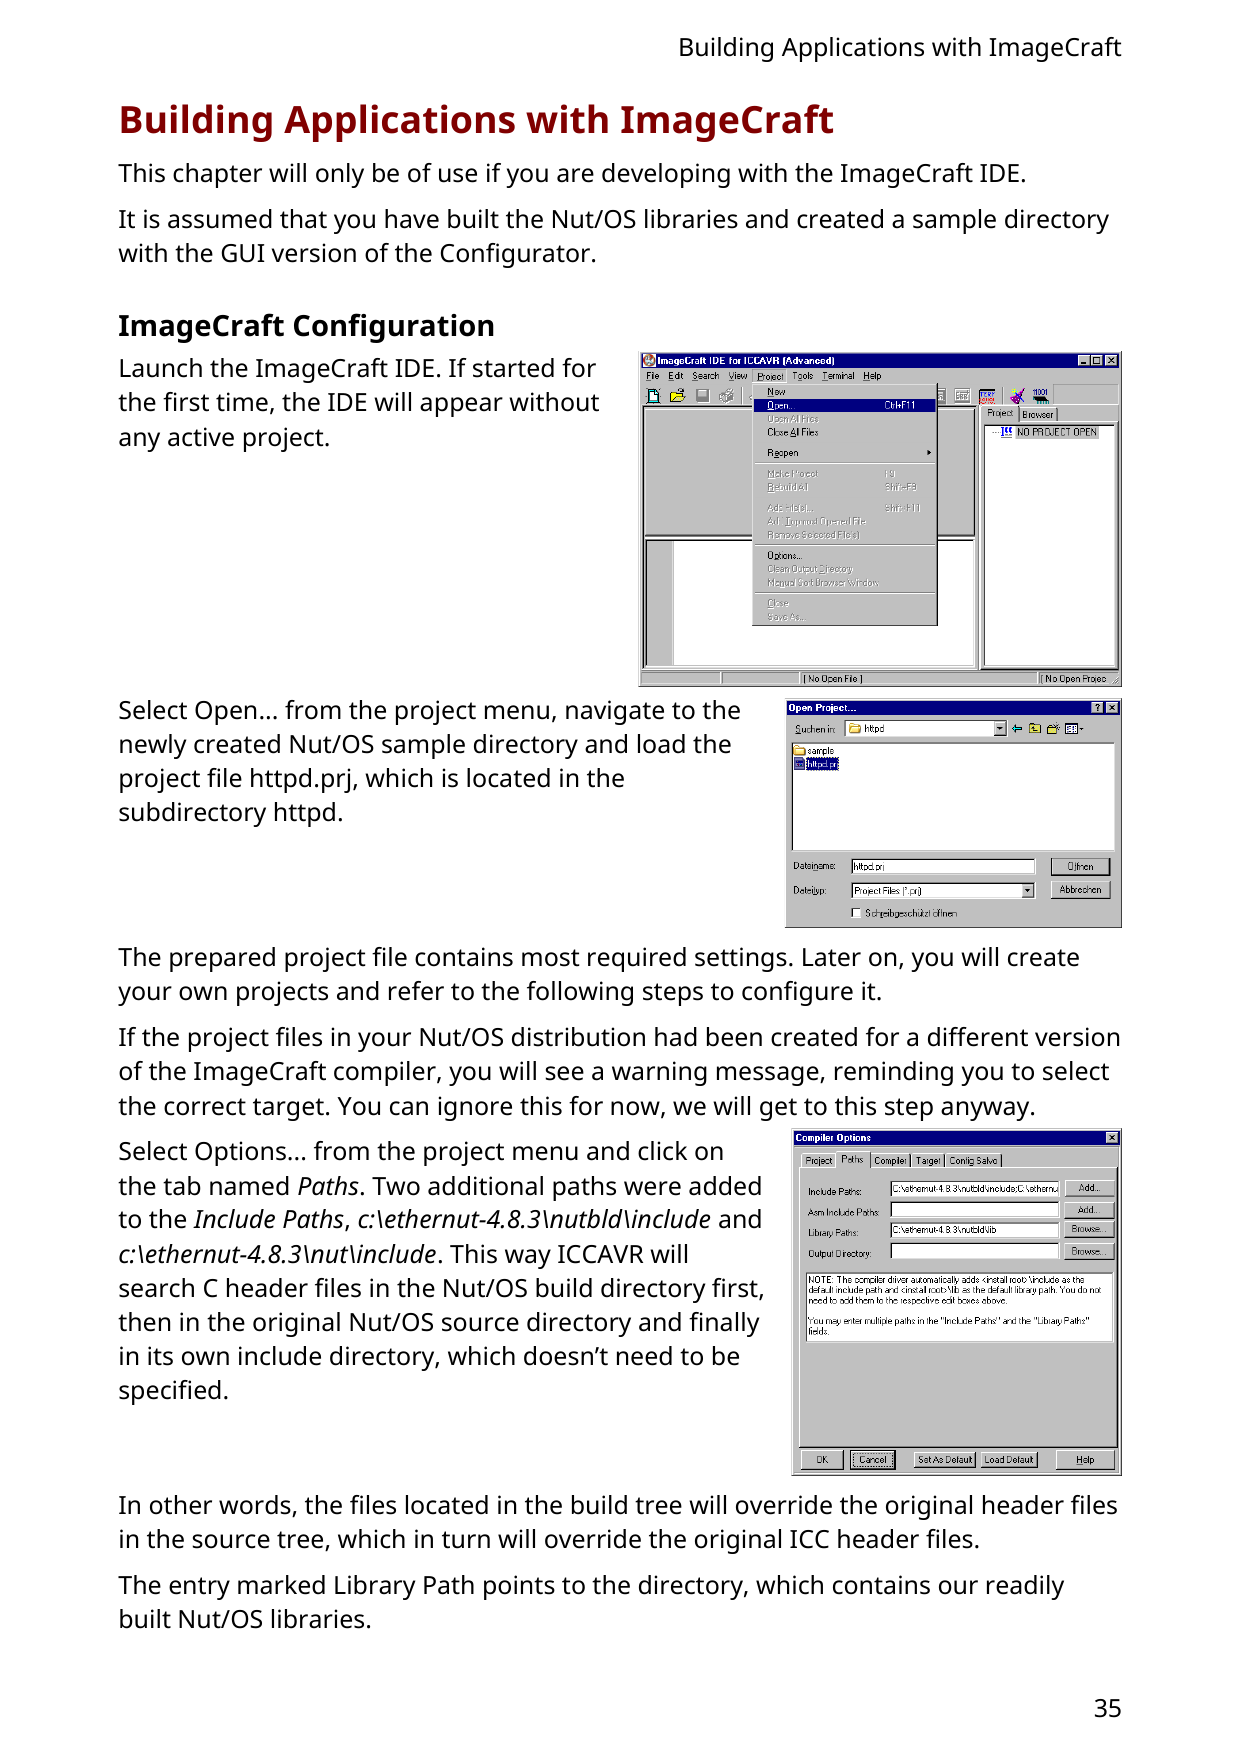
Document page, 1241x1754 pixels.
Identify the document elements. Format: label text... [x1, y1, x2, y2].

subtitle ImageCraft Configuration [118, 305, 1122, 345]
text The entry marked Library Path points to the directory, which contains our readily built Nut/OS libraries. [118, 1567, 1122, 1636]
picture [638, 351, 1122, 687]
text The prepared project file contains most required settings. Later on, you will create your own projects and refer to the following steps to configure it. [118, 940, 1122, 1008]
subtitle Building Applications with ImageCraft [118, 93, 1122, 144]
picture [791, 1128, 1122, 1476]
text This chapter will only be of use if you are developing with the ImageCraft IDE. [118, 156, 1122, 190]
text Select Open... from the project menu, navigate to the newly created Nut/OS sample directory and load the project file httpd.prj, which is located in the subdirectory httpd. [118, 692, 1122, 928]
text Select Options... from the project menu and click on the tab named Paths. Two additional paths were added to the Include Paths, c:\ethernut-4.8.3\nutbld\include and c:\ethernut-4.8.3\nut\include. This way ICCAVR will search C header files in the Nut/OS build directory first, then in the original Nut/OS source directory and finally in its own include directory, which doesn’t need to be specified. [118, 1134, 791, 1476]
picture [784, 698, 1122, 928]
text In other words, the files located in the build tree will override the original header files in the source tree, which in turn will override the original ICC header files. [118, 1487, 1122, 1556]
text It is assumed that you have built the Nut/OS libraries and created a sample directory with the GUI version of the Configurator. [118, 202, 1122, 270]
text Launch the ImageCraft IDE. If started for the first time, the IDE will appear without any active project. [118, 351, 638, 687]
text If the project files in your Nut/OS distribution had been created for a different version of the ImageCraft compiler, you will see a warning message, reminding you to select the correct target. You can ignore this for now, we will get to this step anyway. [118, 1020, 1122, 1122]
